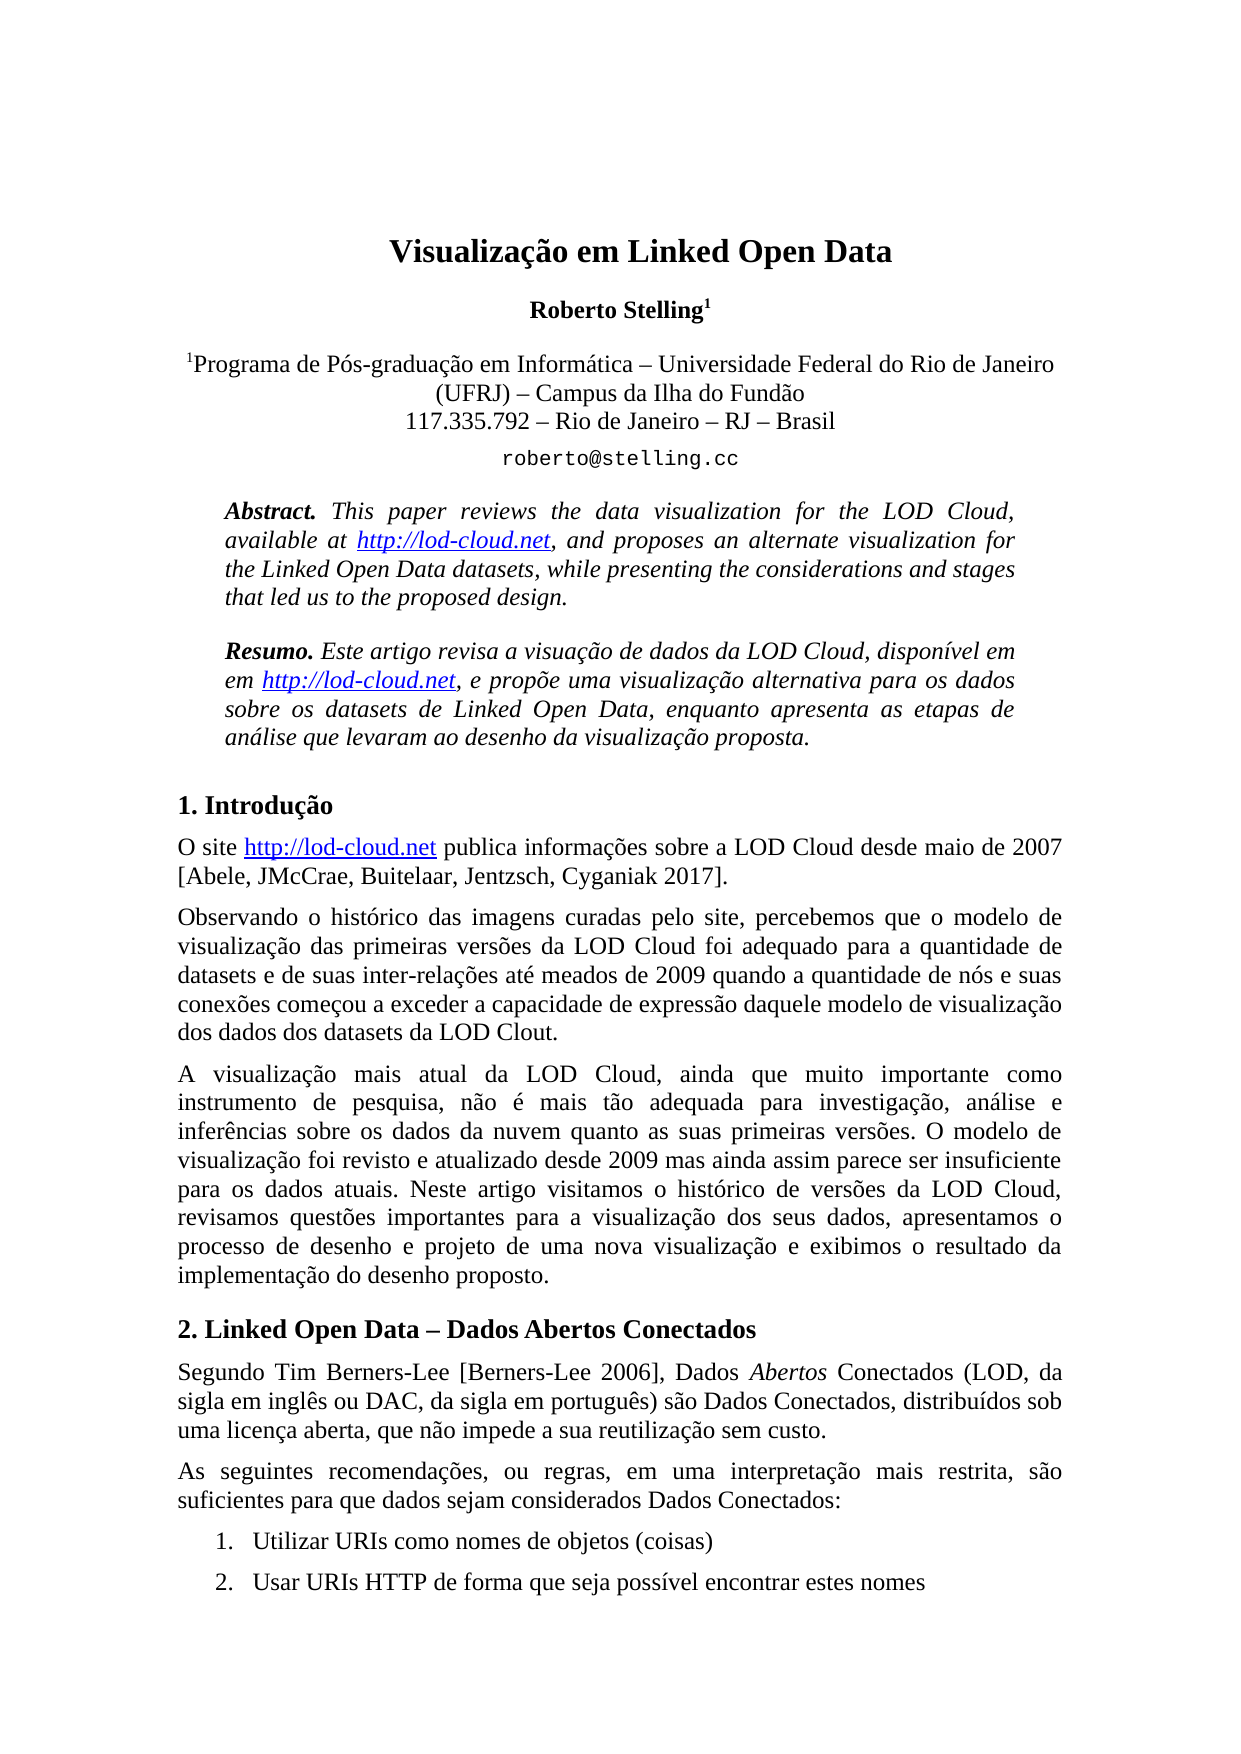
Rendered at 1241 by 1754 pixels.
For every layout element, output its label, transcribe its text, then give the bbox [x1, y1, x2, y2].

text Roberto Stelling1 [177, 295, 1063, 324]
text roberto@stelling.cc [177, 448, 1063, 471]
list Utilizar URIs como nomes de objetos (coisas) [215, 1526, 1063, 1555]
text Segundo Tim Berners-Lee [Berners-Lee 2006], Dados Abertos Conectados (LOD, da sigla em inglês ou DAC, da sigla em português) são Dados Conectados, distribuídos sob uma licença aberta, que não impede a sua reutilização sem custo. [177, 1357, 1063, 1443]
list Usar URIs HTTP de forma que seja possível encontrar estes nomes [215, 1567, 1063, 1596]
text Observando o histórico das imagens curadas pelo site, percebemos que o modelo de visualização das primeiras versões da LOD Cloud foi adequado para a quantidade de datasets e de suas inter-relações até meados de 2009 quando a quantidade de nós e suas conexões começou a exceder a capacidade de expressão daquele modelo de visualização dos dados dos datasets da LOD Clout. [177, 902, 1063, 1046]
text A visualização mais atual da LOD Cloud, ainda que muito importante como instrumento de pesquisa, não é mais tão adequada para investigação, análise e inferências sobre os dados da nuvem quanto as suas primeiras versões. O modelo de visualização foi revisto e atualizado desde 2009 mas ainda assim parece ser insuficiente para os dados atuais. Neste artigo visitamos o histórico de versões da LOD Cloud, revisamos questões importantes para a visualização dos seus dados, apresentamos o processo de desenho e projeto de uma nova visualização e exibimos o resultado da implementação do desenho proposto. [177, 1059, 1063, 1289]
text O site http://lod-cloud.net publica informações sobre a LOD Cloud desde maio de 2007 [Abele, JMcCrae, Buitelaar, Jentzsch, Cyganiak 2017]. [177, 832, 1063, 890]
subtitle Visualização em Linked Open Data [177, 232, 1063, 270]
subtitle 1. Introdução [177, 789, 1063, 820]
text As seguintes recomendações, ou regras, em uma interpretação mais restrita, são suficientes para que dados sejam considerados Dados Conectados: [177, 1456, 1063, 1513]
text Resumo. Este artigo revisa a visuação de dados da LOD Cloud, disponível em em http://lod-cloud.net, e propõe uma visualização alternativa para os dados sobre os datasets de Linked Open Data, enquanto apresenta as etapas de análise que levaram ao desenho da visualização proposta. [224, 636, 1016, 751]
text Abstract. This paper reviews the data visualization for the LOD Cloud, available at http://lod-cloud.net, and proposes an alternate visualization for the Linked Open Data datasets, while presenting the considerations and stages that led us to the proposed design. [224, 496, 1016, 611]
subtitle 2. Linked Open Data – Dados Abertos Conectados [177, 1314, 1063, 1345]
text 1Programa de Pós-graduação em Informática – Universidade Federal do Rio de Janeiro (UFRJ) – Campus da Ilha do Fundão 117.335.792 – Rio de Janeiro – RJ – Brasil [177, 349, 1063, 435]
